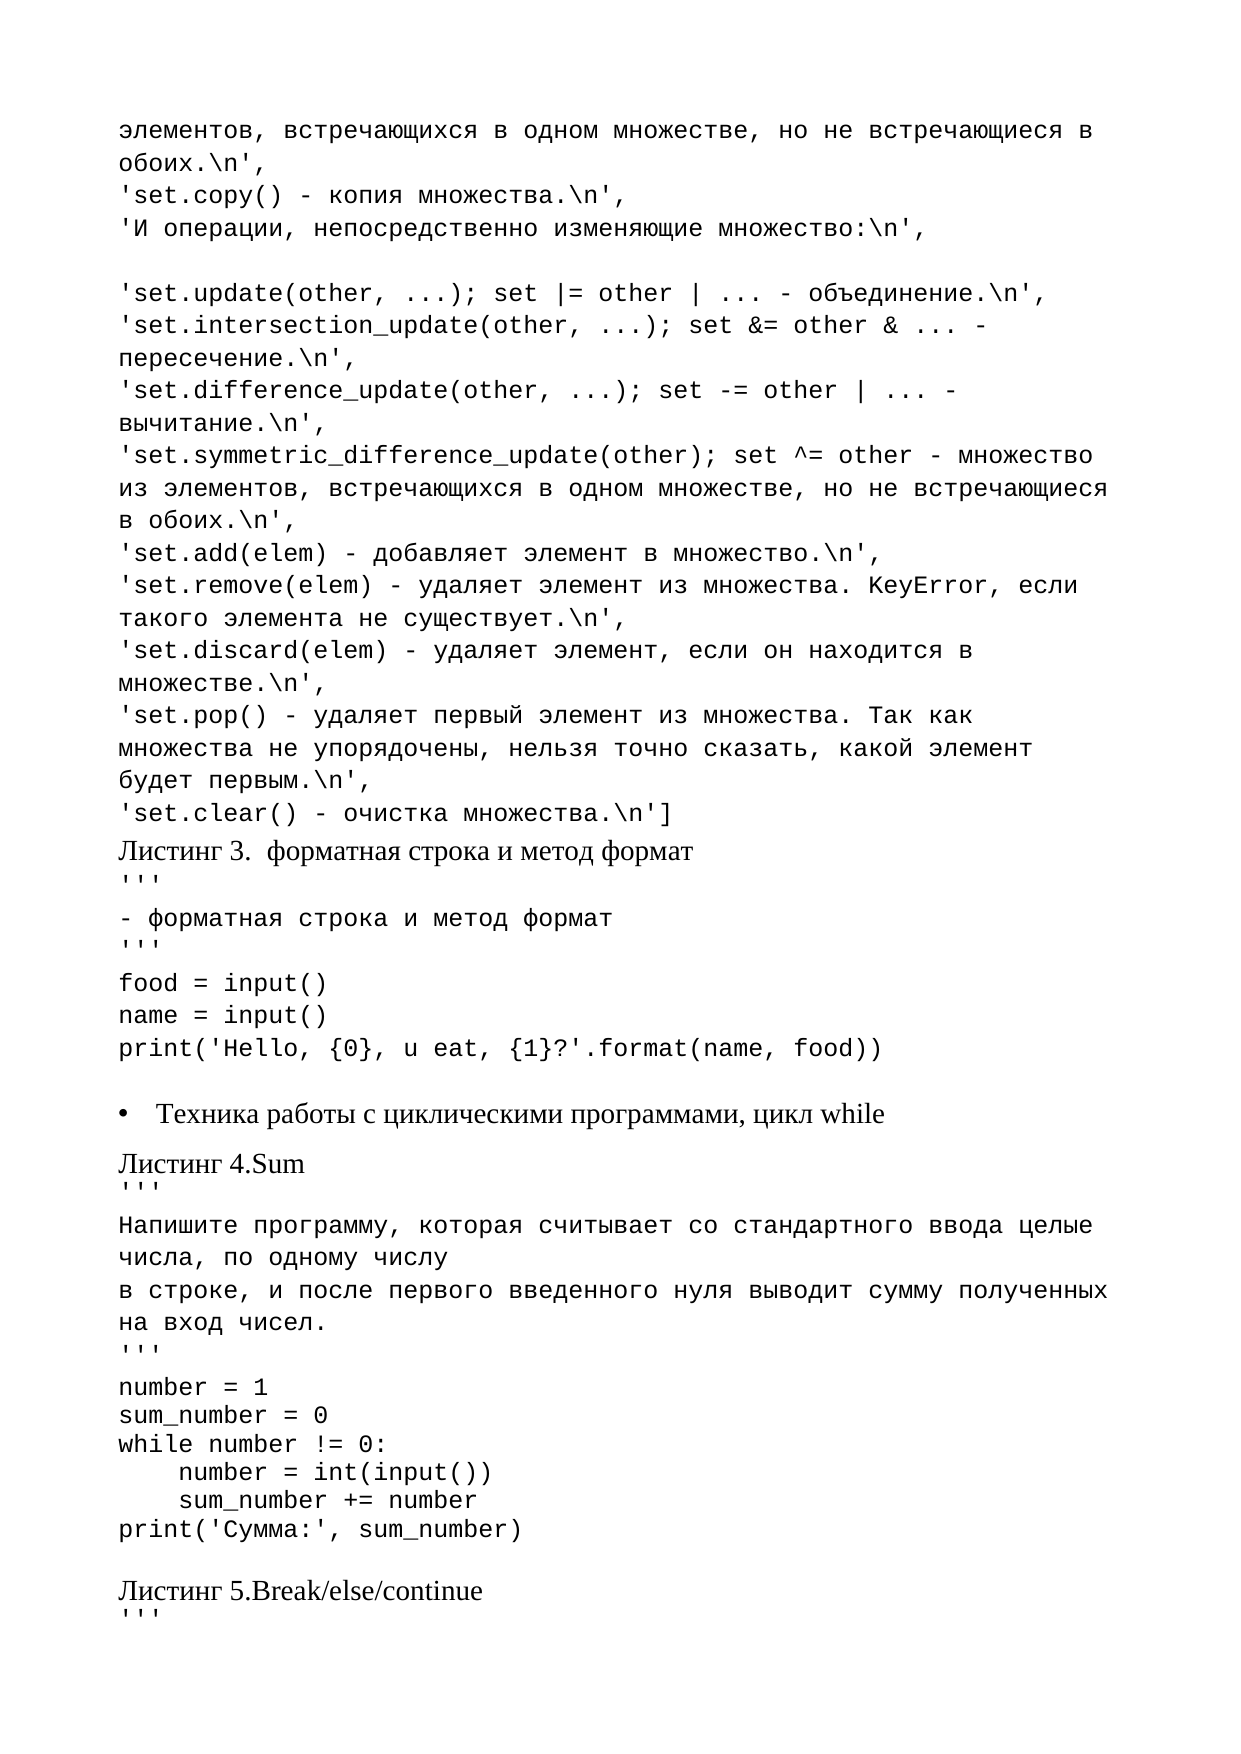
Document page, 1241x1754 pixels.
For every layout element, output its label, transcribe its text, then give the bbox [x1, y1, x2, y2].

text 'set.add(elem) - добавляет элемент в множество.\n', [118, 540, 1122, 569]
text 'set.symmetric_difference_update(other); set ^= other - множество из элементов, встречающихся в одном множестве, но не встречающиеся в обоих.\n', [118, 443, 1122, 536]
text food = input() [118, 970, 1122, 999]
text - форматная строка и метод формат [118, 905, 1122, 934]
text 'set.discard(elem) - удаляет элемент, если он находится в множестве.\n', [118, 638, 1122, 699]
text print('Hello, {0}, u eat, {1}?'.format(name, food)) [118, 1035, 1122, 1064]
text элементов, встречающихся в одном множестве, но не встречающиеся в обоих.\n', [118, 118, 1122, 179]
text 'set.copy() - копия множества.\n', [118, 183, 1122, 211]
text ''' [118, 1606, 1122, 1635]
text ''' [118, 1342, 1122, 1371]
text ''' [118, 938, 1122, 966]
text 'И операции, непосредственно изменяющие множество:\n', [118, 216, 1122, 244]
text Листинг 3. форматная строка и метод формат [118, 833, 1122, 868]
text Напишите программу, которая считывает со стандартного ввода целые числа, по одному числу [118, 1212, 1122, 1273]
text 'set.difference_update(other, ...); set -= other | ... - вычитание.\n', [118, 378, 1122, 439]
text number = 1 sum_number = 0 while number != 0: number = int(input()) sum_number += number print('Сумма:', sum_number) [118, 1375, 1122, 1545]
text 'set.remove(elem) - удаляет элемент из множества. KeyError, если такого элемента не существует.\n', [118, 573, 1122, 634]
text 'set.clear() - очистка множества.\n'] [118, 800, 1122, 829]
text 'set.update(other, ...); set |= other | ... - объединение.\n', [118, 280, 1122, 309]
text ''' [118, 1180, 1122, 1208]
text ''' [118, 873, 1122, 901]
list Техника работы с циклическими программами, цикл while [118, 1096, 1122, 1129]
text name = input() [118, 1003, 1122, 1031]
text в строке, и после первого введенного нуля выводит сумму полученных на вход чисел. [118, 1277, 1122, 1338]
text 'set.pop() - удаляет первый элемент из множества. Так как множества не упорядочены, нельзя точно сказать, какой элемент будет первым.\n', [118, 703, 1122, 796]
text 'set.intersection_update(other, ...); set &= other & ... - пересечение.\n', [118, 313, 1122, 374]
text Листинг 5.Break/else/continue [118, 1573, 1122, 1606]
text Листинг 4.Sum [118, 1146, 1122, 1180]
